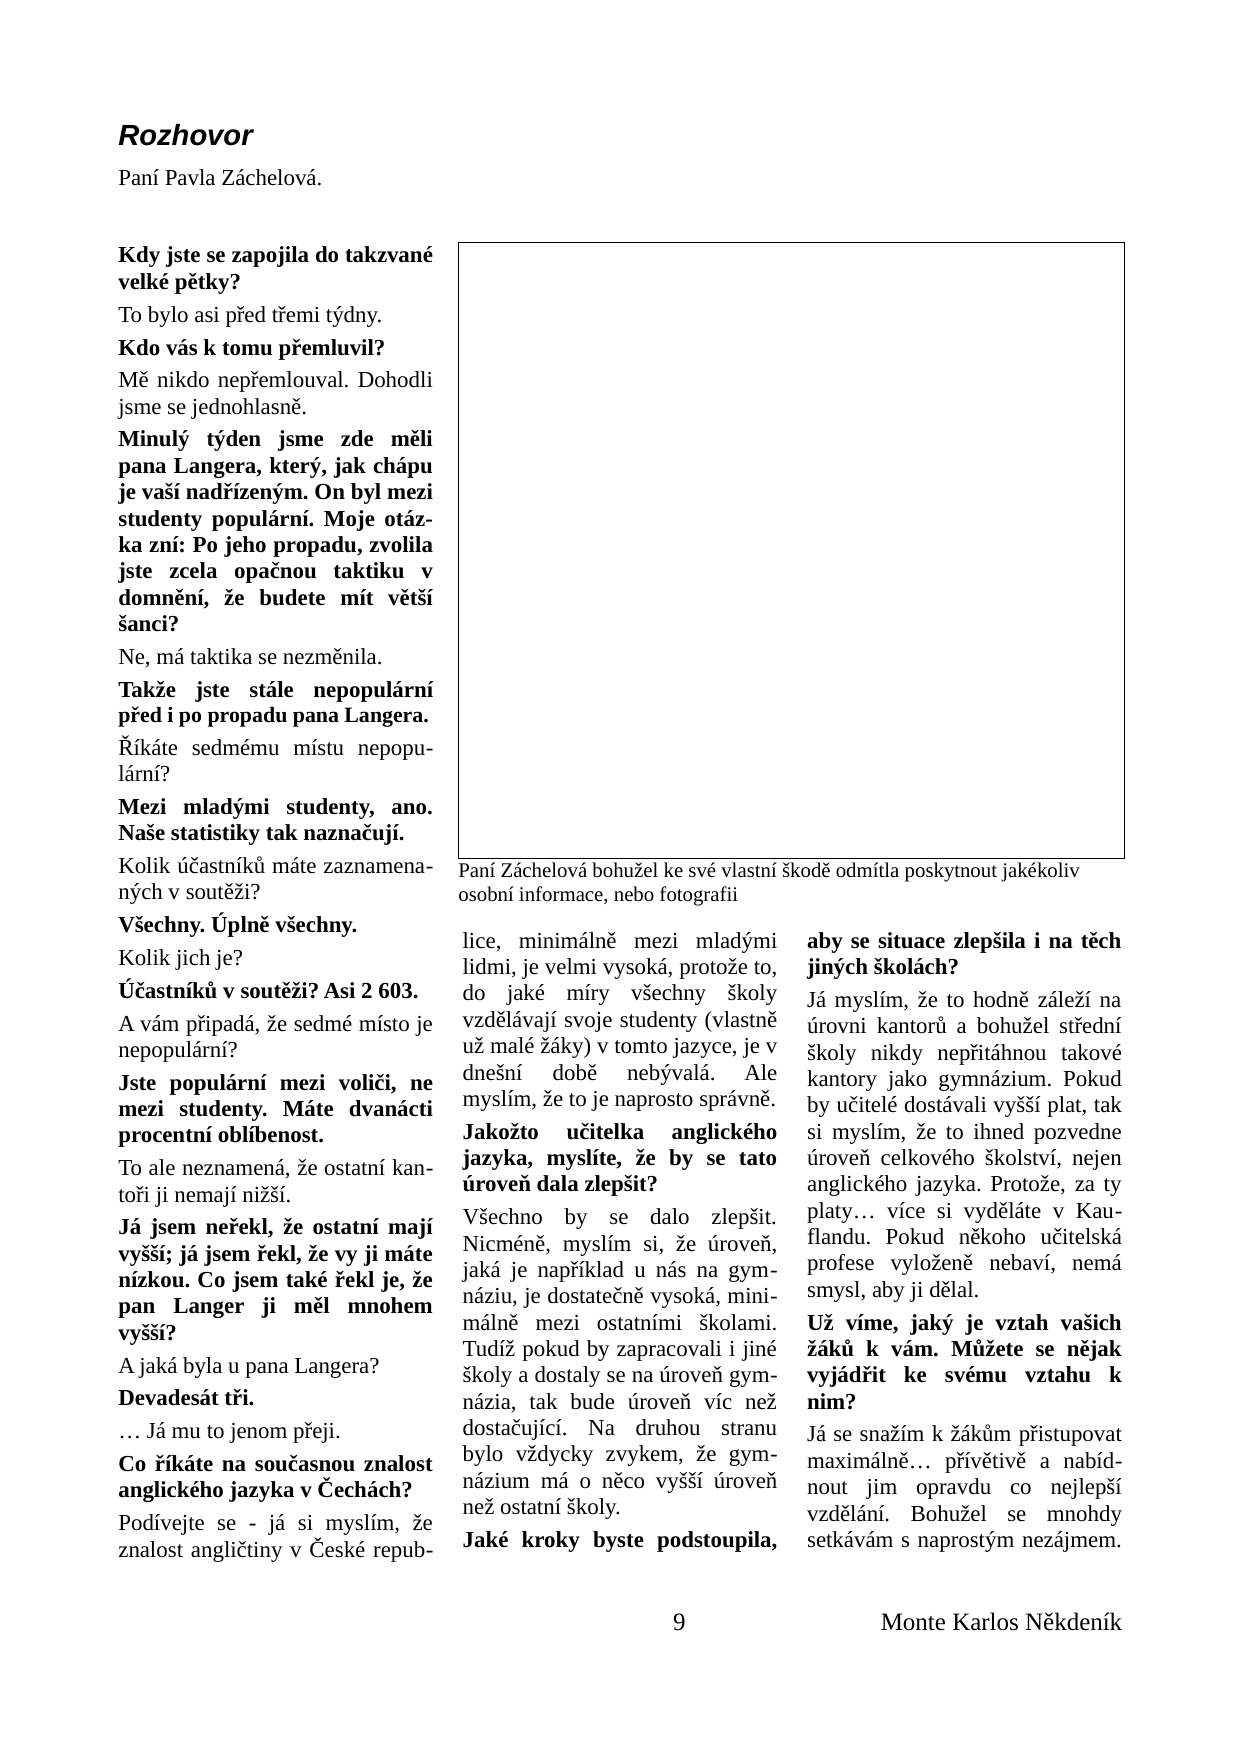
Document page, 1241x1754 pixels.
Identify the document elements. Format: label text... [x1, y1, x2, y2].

text A vám připadá, že sedmé místo je nepopulární? [118, 1009, 433, 1062]
subtitle Rozhovor [118, 118, 1122, 152]
text Já jsem neřekl, že ostatní mají vyšší; já jsem řekl, že vy ji máte nízkou. Co jsem také řekl je, že pan Langer ji měl mnohem vyšší? [118, 1213, 433, 1345]
text Říkáte sedmému místu nepopu­lární? [118, 734, 433, 786]
text To ale neznamená, že ostatní kan­toři ji nemají nižší. [118, 1154, 433, 1207]
text Kdo vás k tomu přemluvil? [118, 333, 433, 360]
text Všechno by se dalo zlepšit. Nicméně, myslím si, že úroveň, jaká je například u nás na gym­náziu, je dostatečně vysoká, mini­málně mezi ostatními školami. Tudíž pokud by zapracovali i jiné školy a dostaly se na úroveň gym­názia, tak bude úroveň víc než dostačující. Na druhou stranu bylo vždycky zvykem, že gym­názium má o něco vyšší úroveň než ostatní školy. [462, 1203, 777, 1519]
text Jste populární mezi voliči, ne mezi studenty. Máte dvanácti procentní oblíbenost. [118, 1069, 433, 1148]
text Ne, má taktika se nezměnila. [118, 643, 433, 669]
text Podívejte se - já si myslím, že znalost angličtiny v České repub­ [118, 1509, 433, 1562]
text Mě nikdo nepřemlouval. Dohodli jsme se jednohlasně. [118, 366, 433, 419]
text Jakožto učitelka anglického jazyka, myslíte, že by se tato úroveň dala zlepšit? [462, 1118, 777, 1197]
text A jaká byla u pana Langera? [118, 1352, 433, 1378]
text Minulý týden jsme zde měli pana Langera, který, jak chápu je vaší nadřízeným. On byl mezi studenty populární. Moje otáz-ka zní: Po jeho propadu, zvolila jste zcela opačnou taktiku v domnění, že budete mít větší šanci? [118, 426, 433, 636]
text Mezi mladými studenty, ano. Naše statistiky tak naznačují. [118, 793, 433, 846]
text … Já mu to jenom přeji. [118, 1417, 433, 1444]
text Co říkáte na současnou znalost anglického jazyka v Čechách? [118, 1450, 433, 1503]
subtitle Paní Pavla Záchelová. [118, 164, 1122, 190]
text [807, 859, 1122, 865]
text Kolik účastníků máte zaznamena­ných v soutěži? [118, 852, 433, 905]
text Všechny. Úplně všechny. [118, 911, 433, 937]
text Jaké kroky byste podstoupila, [462, 1526, 777, 1552]
text Takže jste stále nepopulární před i po propadu pana Langera. [118, 676, 433, 727]
text lice, minimálně mezi mladými lidmi, je velmi vysoká, protože to, do jaké míry všechny školy vzdělávají svoje studenty (vlastně už malé žáky) v tomto jazyce, je v dnešní době nebývalá. Ale myslím, že to je naprosto správně. [462, 926, 777, 1111]
text aby se situace zlepšila i na těch jiných školách? [807, 926, 1122, 979]
text Já myslím, že to hodně záleží na úrovni kantorů a bohužel střední školy nikdy nepřitáhnou takové kantory jako gymnázium. Pokud by učitelé dostávali vyšší plat, tak si myslím, že to ihned pozvedne úroveň celkového školství, nejen anglického jazyka. Protože, za ty platy… více si vyděláte v Kau­flandu. Pokud někoho učitelská profese vyloženě nebaví, nemá smysl, aby ji dělal. [807, 986, 1122, 1302]
text Účastníků v soutěži? Asi 2 603. [118, 977, 433, 1003]
text Devadesát tři. [118, 1384, 433, 1411]
text Kolik jich je? [118, 944, 433, 970]
text Už víme, jaký je vztah vašich žáků k vám. Můžete se nějak vyjádřit ke svému vztahu k nim? [807, 1309, 1122, 1414]
text Já se snažím k žákům přistupovat maximálně… přívětivě a nabíd­nout jim opravdu co nejlepší vzdělání. Bohužel se mnohdy setkávám s naprostým nezájmem. [807, 1421, 1122, 1552]
text Kdy jste se zapojila do takzvané velké pětky? [118, 242, 433, 294]
text To bylo asi před třemi týdny. [118, 301, 433, 327]
